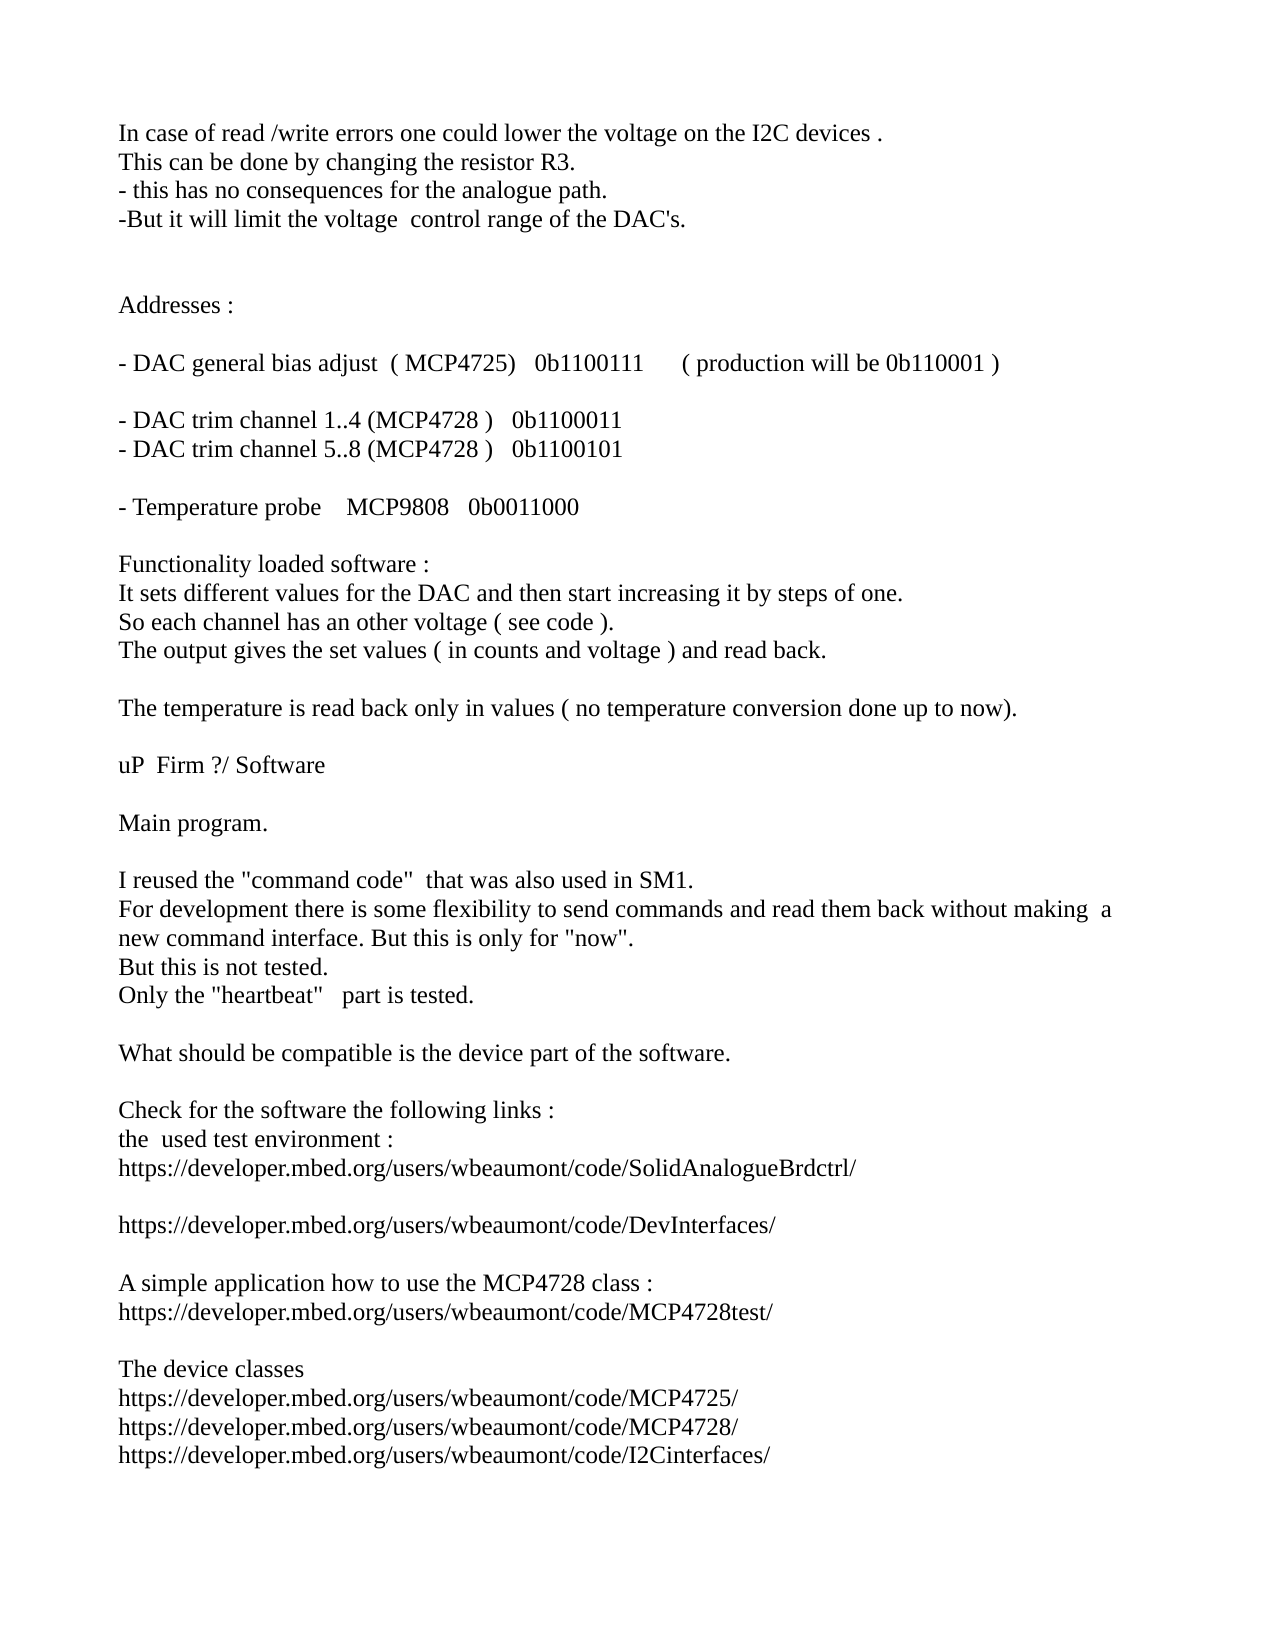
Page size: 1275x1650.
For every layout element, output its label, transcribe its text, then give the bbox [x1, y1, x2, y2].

text Addresses : [118, 291, 1157, 319]
text But this is not tested. [118, 952, 1157, 981]
text So each channel has an other voltage ( see code ). [118, 607, 1157, 636]
text It sets different values for the DAC and then start increasing it by steps of one. [118, 578, 1157, 607]
text - this has no consequences for the analogue path. [118, 176, 1157, 204]
text The output gives the set values ( in counts and voltage ) and read back. [118, 636, 1157, 664]
text I reused the "command code" that was also used in SM1. [118, 866, 1157, 894]
text Functionality loaded software : [118, 549, 1157, 578]
text What should be compatible is the device part of the software. [118, 1038, 1157, 1067]
text https://developer.mbed.org/users/wbeaumont/code/SolidAnalogueBrdctrl/ [118, 1153, 1157, 1182]
text - Temperature probe MCP9808 0b0011000 [118, 492, 1157, 521]
text uP Firm ?/ Software [118, 751, 1157, 779]
text Only the "heartbeat" part is tested. [118, 981, 1157, 1009]
text https://developer.mbed.org/users/wbeaumont/code/DevInterfaces/ [118, 1211, 1157, 1239]
text The device classes [118, 1354, 1157, 1383]
text This can be done by changing the resistor R3. [118, 147, 1157, 176]
text https://developer.mbed.org/users/wbeaumont/code/I2Cinterfaces/ [118, 1441, 1157, 1469]
text Check for the software the following links : [118, 1096, 1157, 1124]
text https://developer.mbed.org/users/wbeaumont/code/MCP4725/ [118, 1383, 1157, 1412]
text - DAC trim channel 1..4 (MCP4728 ) 0b1100011 [118, 406, 1157, 434]
text - DAC general bias adjust ( MCP4725) 0b1100111 ( production will be 0b110001 ) [118, 348, 1157, 377]
text - DAC trim channel 5..8 (MCP4728 ) 0b1100101 [118, 434, 1157, 463]
text https://developer.mbed.org/users/wbeaumont/code/MCP4728test/ [118, 1297, 1157, 1326]
text the used test environment : [118, 1124, 1157, 1153]
text A simple application how to use the MCP4728 class : [118, 1268, 1157, 1297]
text -But it will limit the voltage control range of the DAC's. [118, 204, 1157, 233]
text https://developer.mbed.org/users/wbeaumont/code/MCP4728/ [118, 1412, 1157, 1441]
text For development there is some flexibility to send commands and read them back without making a new command interface. But this is only for "now". [118, 894, 1157, 952]
text Main program. [118, 808, 1157, 837]
text In case of read /write errors one could lower the voltage on the I2C devices . [118, 118, 1157, 147]
text The temperature is read back only in values ( no temperature conversion done up to now). [118, 693, 1157, 722]
